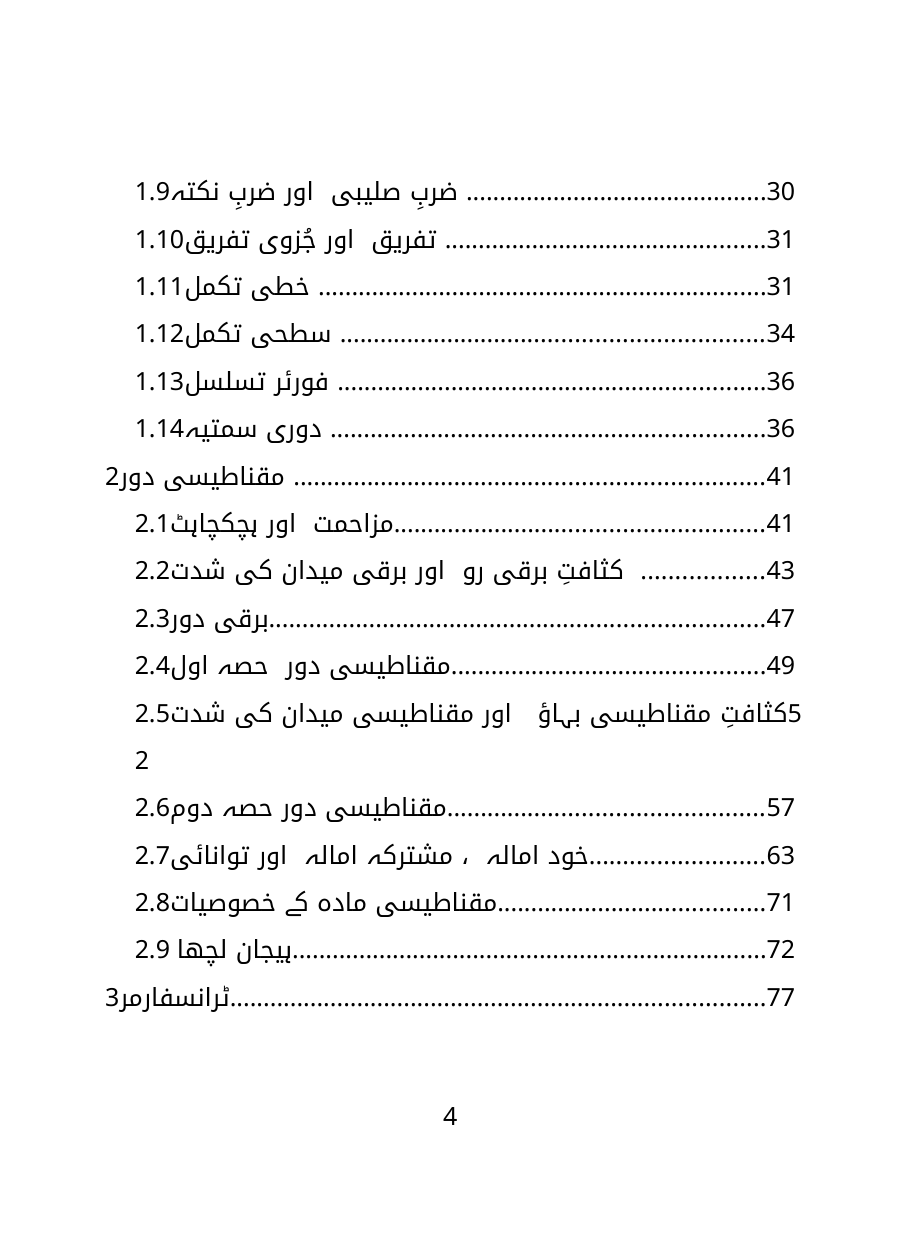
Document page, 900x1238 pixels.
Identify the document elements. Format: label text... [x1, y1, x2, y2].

text 2.9 ہیجان لچھا 72 [134, 927, 795, 974]
text 1.13فورئر تسلسل 36 [134, 358, 795, 406]
text 3ٹرانسفارمر 77 [105, 974, 795, 1022]
text 2.7خود امالہ ، مشترکہ امالہ اور توانائی 63 [134, 832, 795, 879]
text 1.14دوری سمتیہ 36 [134, 406, 795, 453]
text 2.5کثافتِ مقناطیسی بہاؤ اور مقناطیسی میدان کی شدت 52 [134, 690, 795, 785]
text 2.2کثافتِ برقی رو اور برقی میدان کی شدت 43 [134, 548, 795, 595]
text 1.11خطی تکمل 31 [134, 263, 795, 311]
text 2.3برقی دور 47 [134, 595, 795, 642]
text 1.10تفریق اور جُزوی تفریق 31 [134, 216, 795, 263]
text 1.12سطحی تکمل 34 [134, 311, 795, 358]
text 2مقناطیسی دور 41 [105, 453, 795, 500]
text 2.6مقناطیسی دور حصہ دوم 57 [134, 785, 795, 832]
text 2.4مقناطیسی دور حصہ اول 49 [134, 642, 795, 690]
text 2.1مزاحمت اور ہچکچاہٹ 41 [134, 500, 795, 548]
text 1.9ضربِ صلیبی اور ضربِ نکتہ 30 [134, 168, 795, 216]
text 2.8مقناطیسی مادہ کے خصوصیات 71 [134, 879, 795, 927]
